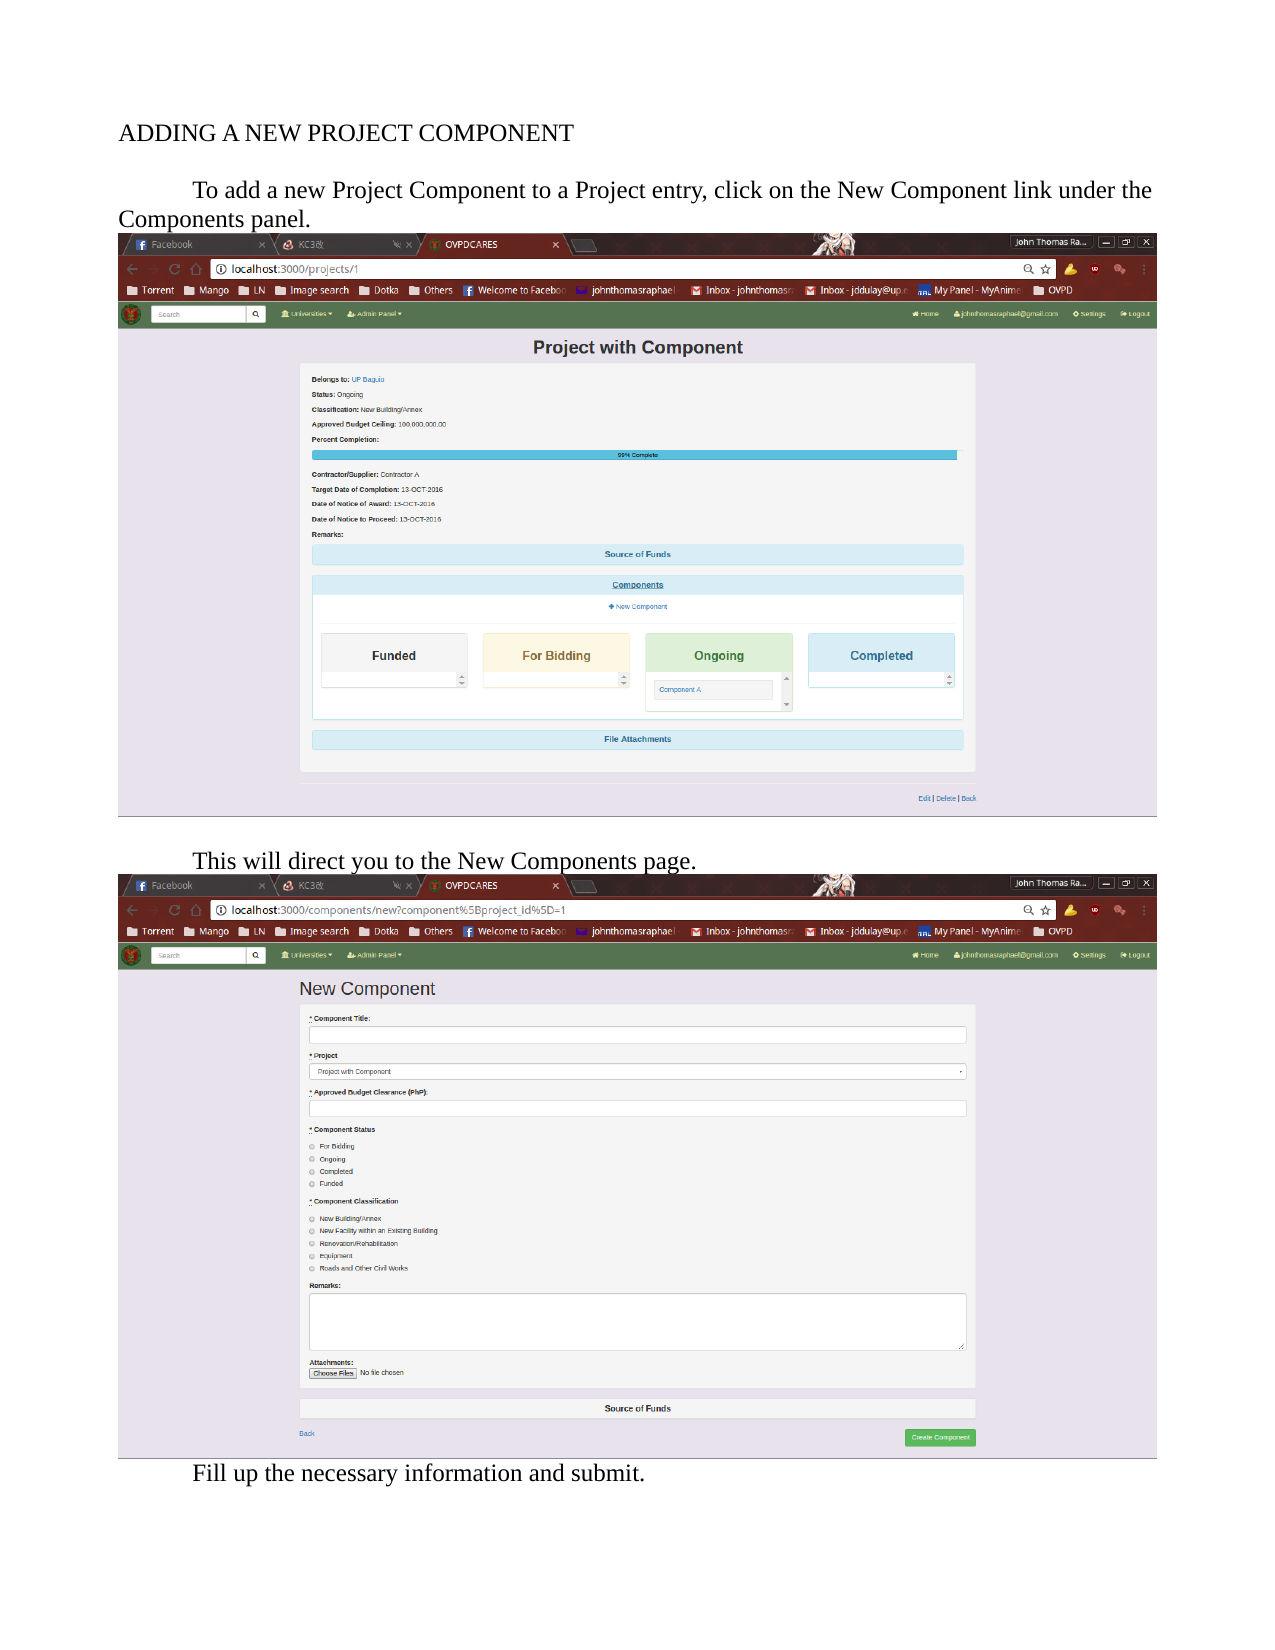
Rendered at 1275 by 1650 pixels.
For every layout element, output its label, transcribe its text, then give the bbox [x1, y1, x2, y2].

picture [118, 233, 1157, 817]
text To add a new Project Component to a Project entry, click on the New Component link under the Components panel. [118, 176, 1157, 233]
text Fill up the necessary information and submit. [118, 1459, 1157, 1487]
text ADDING A NEW PROJECT COMPONENT [118, 118, 1157, 147]
text This will direct you to the New Components page. [118, 846, 1157, 874]
picture [118, 874, 1157, 1459]
